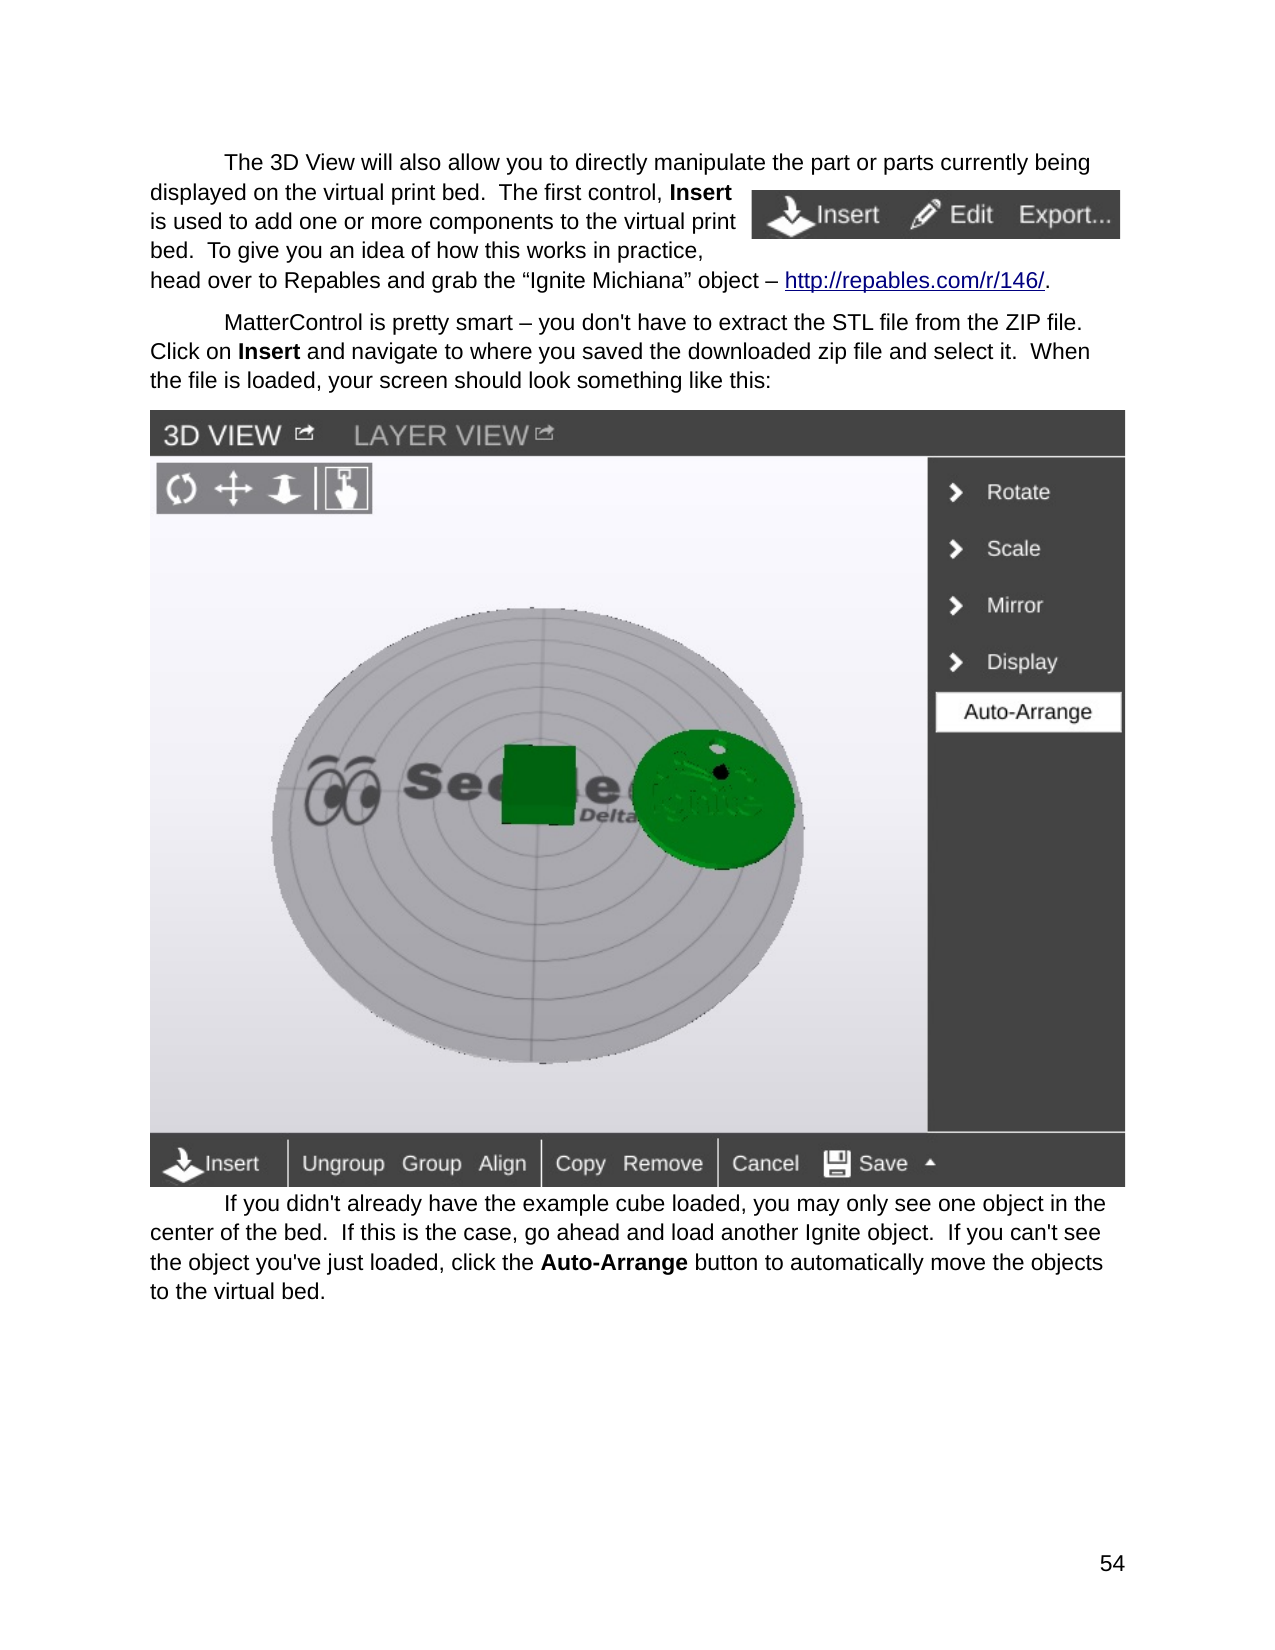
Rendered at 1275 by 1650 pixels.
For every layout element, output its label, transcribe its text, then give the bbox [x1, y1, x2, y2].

text The 3D View will also allow you to directly manipulate the part or parts currently being displayed on the virtual print bed. The first control, Insert is used to add one or more components to the virtual print bed. To give you an idea of how this works in practice, head over to Repables and grab the “Ignite Michiana” object – http://repables.com/r/146/. [150, 150, 1125, 293]
picture [751, 190, 1121, 239]
picture [150, 410, 1125, 1187]
text If you didn't already have the example cube loaded, you may only see one object in the center of the bed. If this is the case, go ahead and load another Ignite object. If you can't see the object you've just loaded, click the Auto-Arrange button to automatically move the objects to the virtual bed. [150, 1187, 1125, 1304]
text MatterControl is pretty smart – you don't have to extract the STL file from the ZIP file. Click on Insert and navigate to where you saved the downloaded zip file and select it. When the file is loaded, your screen should look something like this: [150, 309, 1125, 394]
